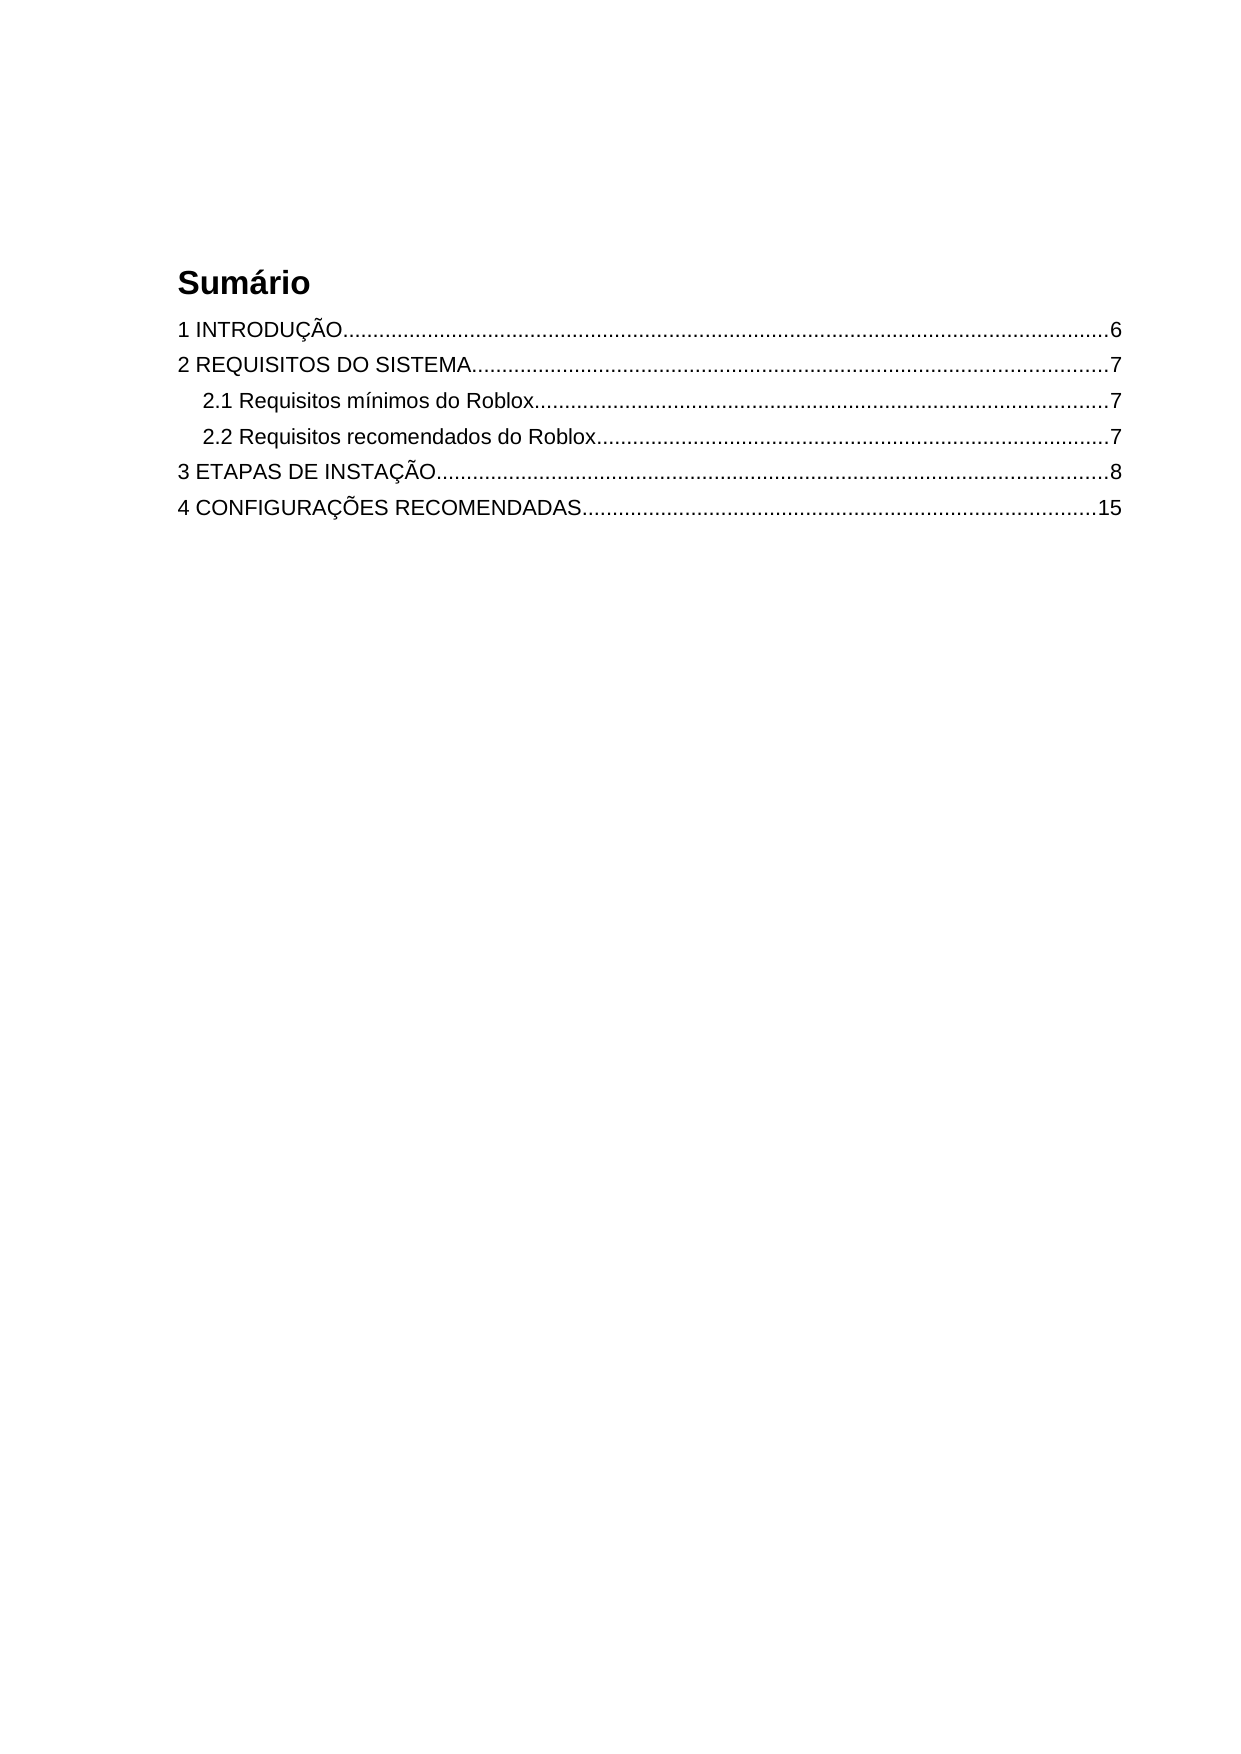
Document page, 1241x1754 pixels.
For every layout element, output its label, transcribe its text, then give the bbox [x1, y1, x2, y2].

text 4 CONFIGURAÇÕES RECOMENDADAS 15 [177, 495, 1122, 520]
subtitle Sumário [177, 263, 1122, 301]
text 2 REQUISITOS DO SISTEMA 7 [177, 352, 1122, 377]
text 2.2 Requisitos recomendados do Roblox 7 [202, 423, 1122, 449]
text 2.1 Requisitos mínimos do Roblox 7 [202, 388, 1122, 413]
text 1 INTRODUÇÃO 6 [177, 317, 1122, 342]
text 3 ETAPAS DE INSTAÇÃO 8 [177, 459, 1122, 484]
